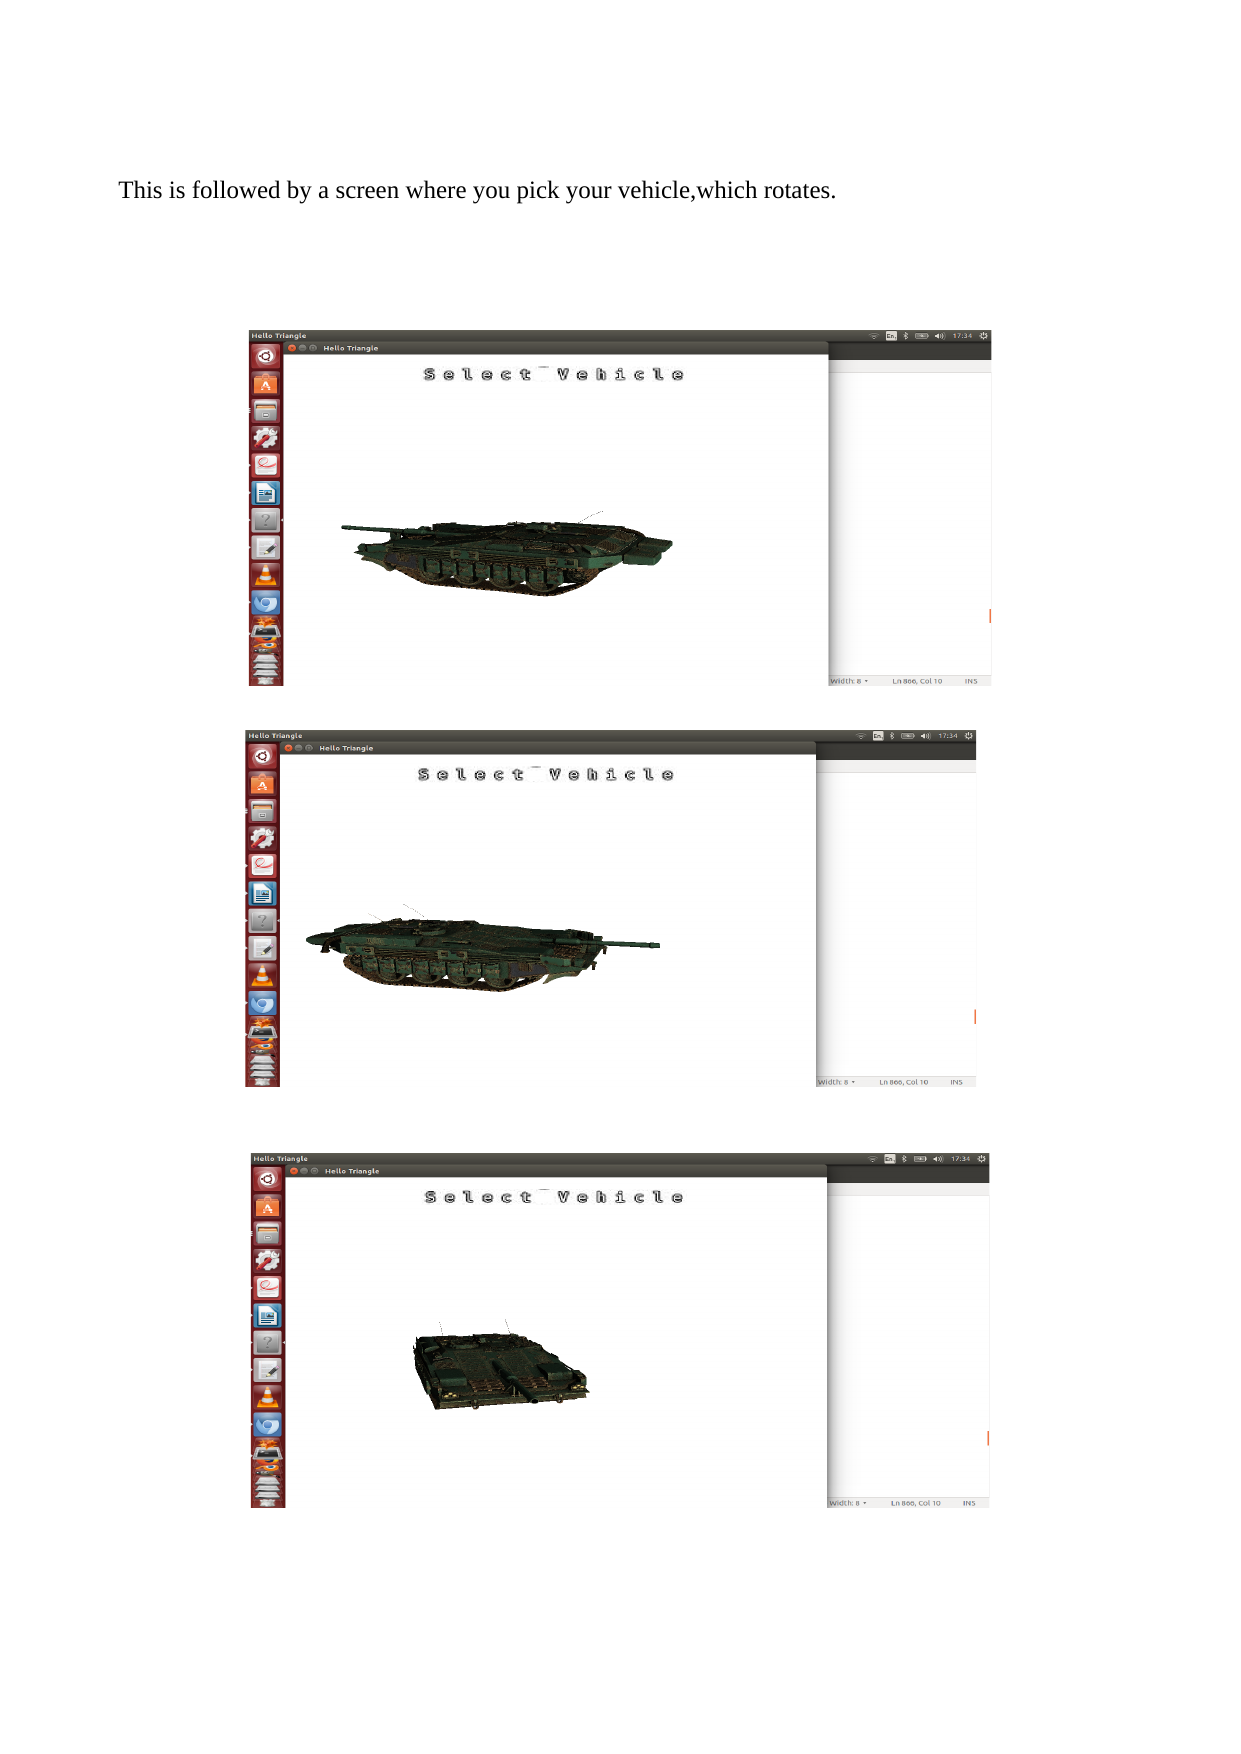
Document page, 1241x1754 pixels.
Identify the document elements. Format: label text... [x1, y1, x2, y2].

text This is followed by a screen where you pick your vehicle,which rotates. [118, 176, 1122, 204]
picture [245, 730, 977, 1087]
picture [250, 1153, 990, 1508]
picture [248, 330, 992, 686]
